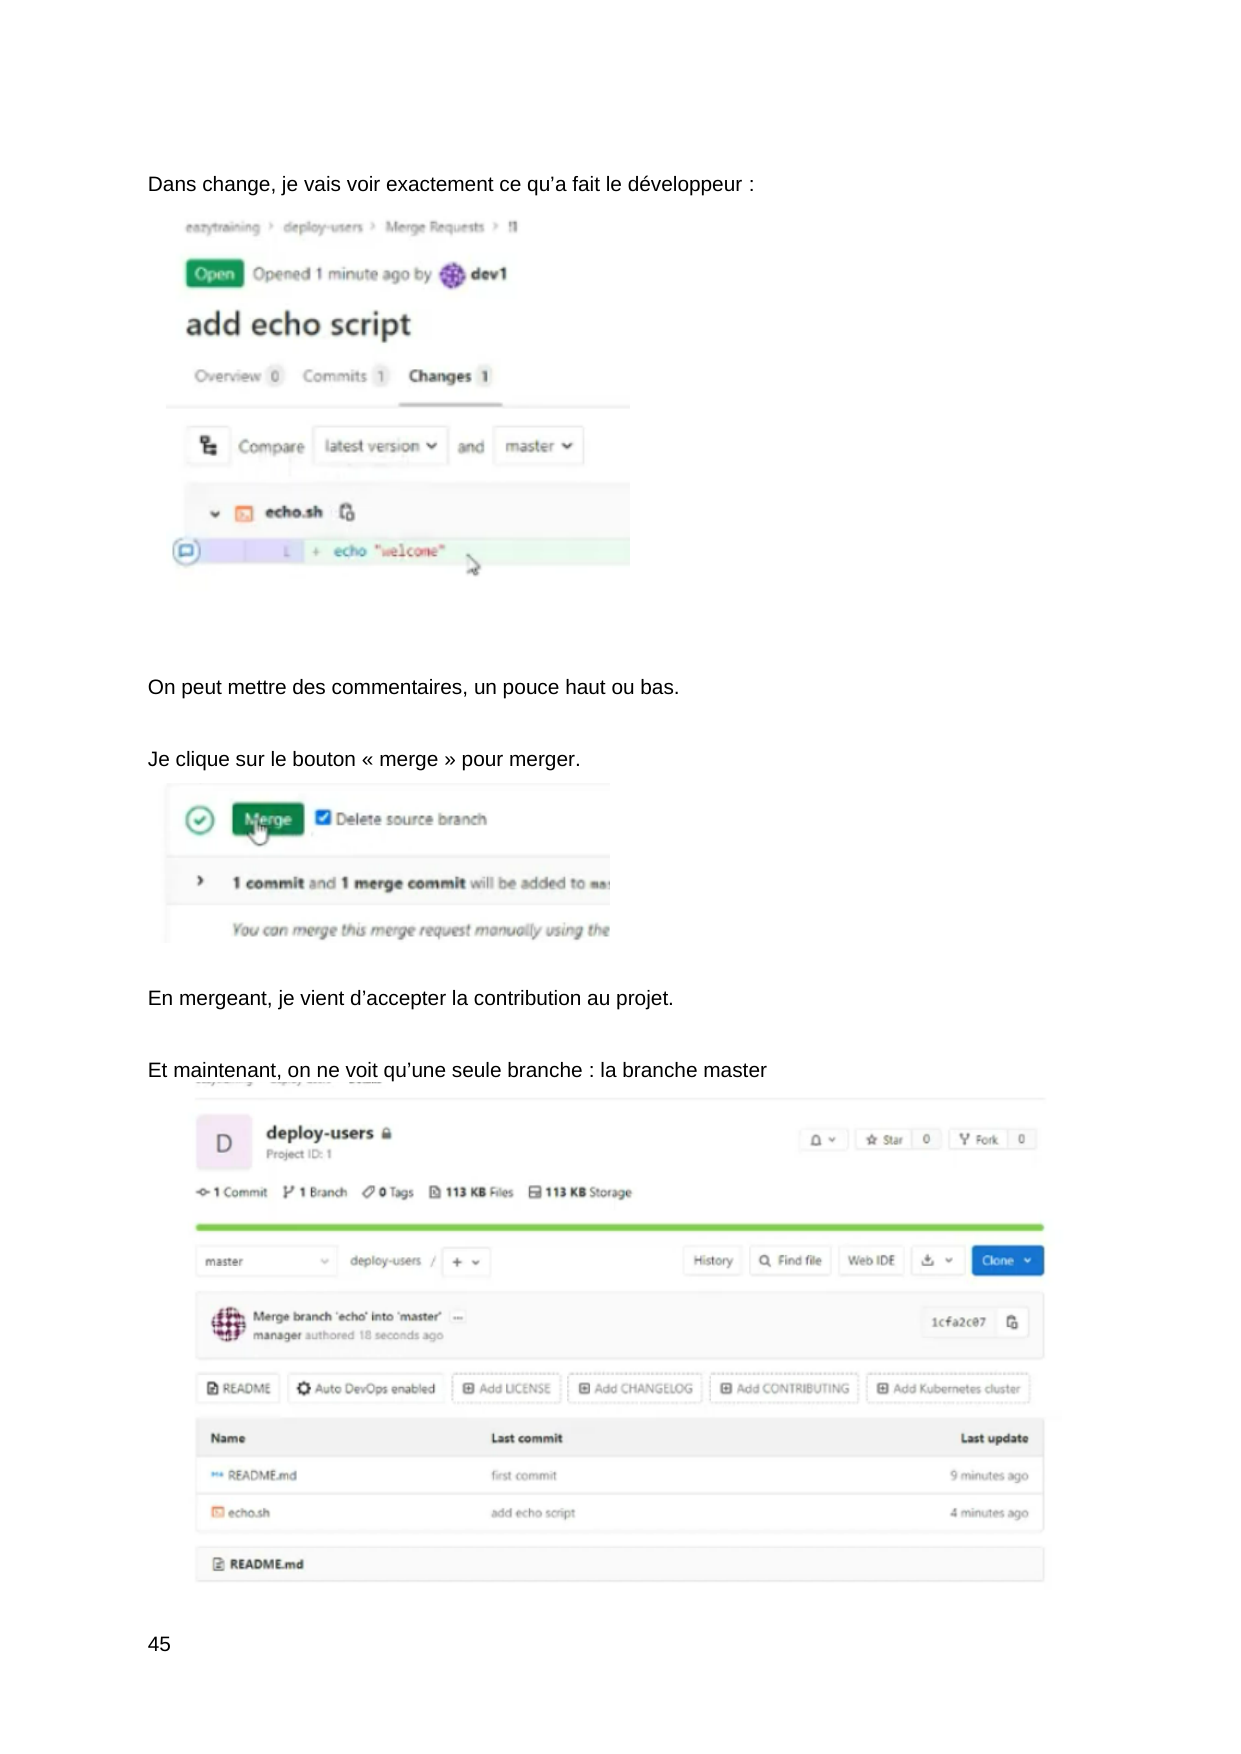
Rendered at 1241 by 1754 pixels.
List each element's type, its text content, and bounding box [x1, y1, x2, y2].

text Et maintenant, on ne voit qu’une seule branche : la branche master [148, 1058, 1093, 1082]
text En mergeant, je vient d’accepter la contribution au projet. [148, 986, 1093, 1010]
picture [146, 783, 610, 943]
text On peut mettre des commentaires, un pouce haut ou bas. [148, 675, 1093, 699]
text Je clique sur le bouton « merge » pour merger. [148, 747, 1093, 771]
picture [147, 1082, 1093, 1590]
text Dans change, je vais voir exactement ce qu’a fait le développeur : [148, 172, 1093, 196]
picture [165, 209, 630, 624]
